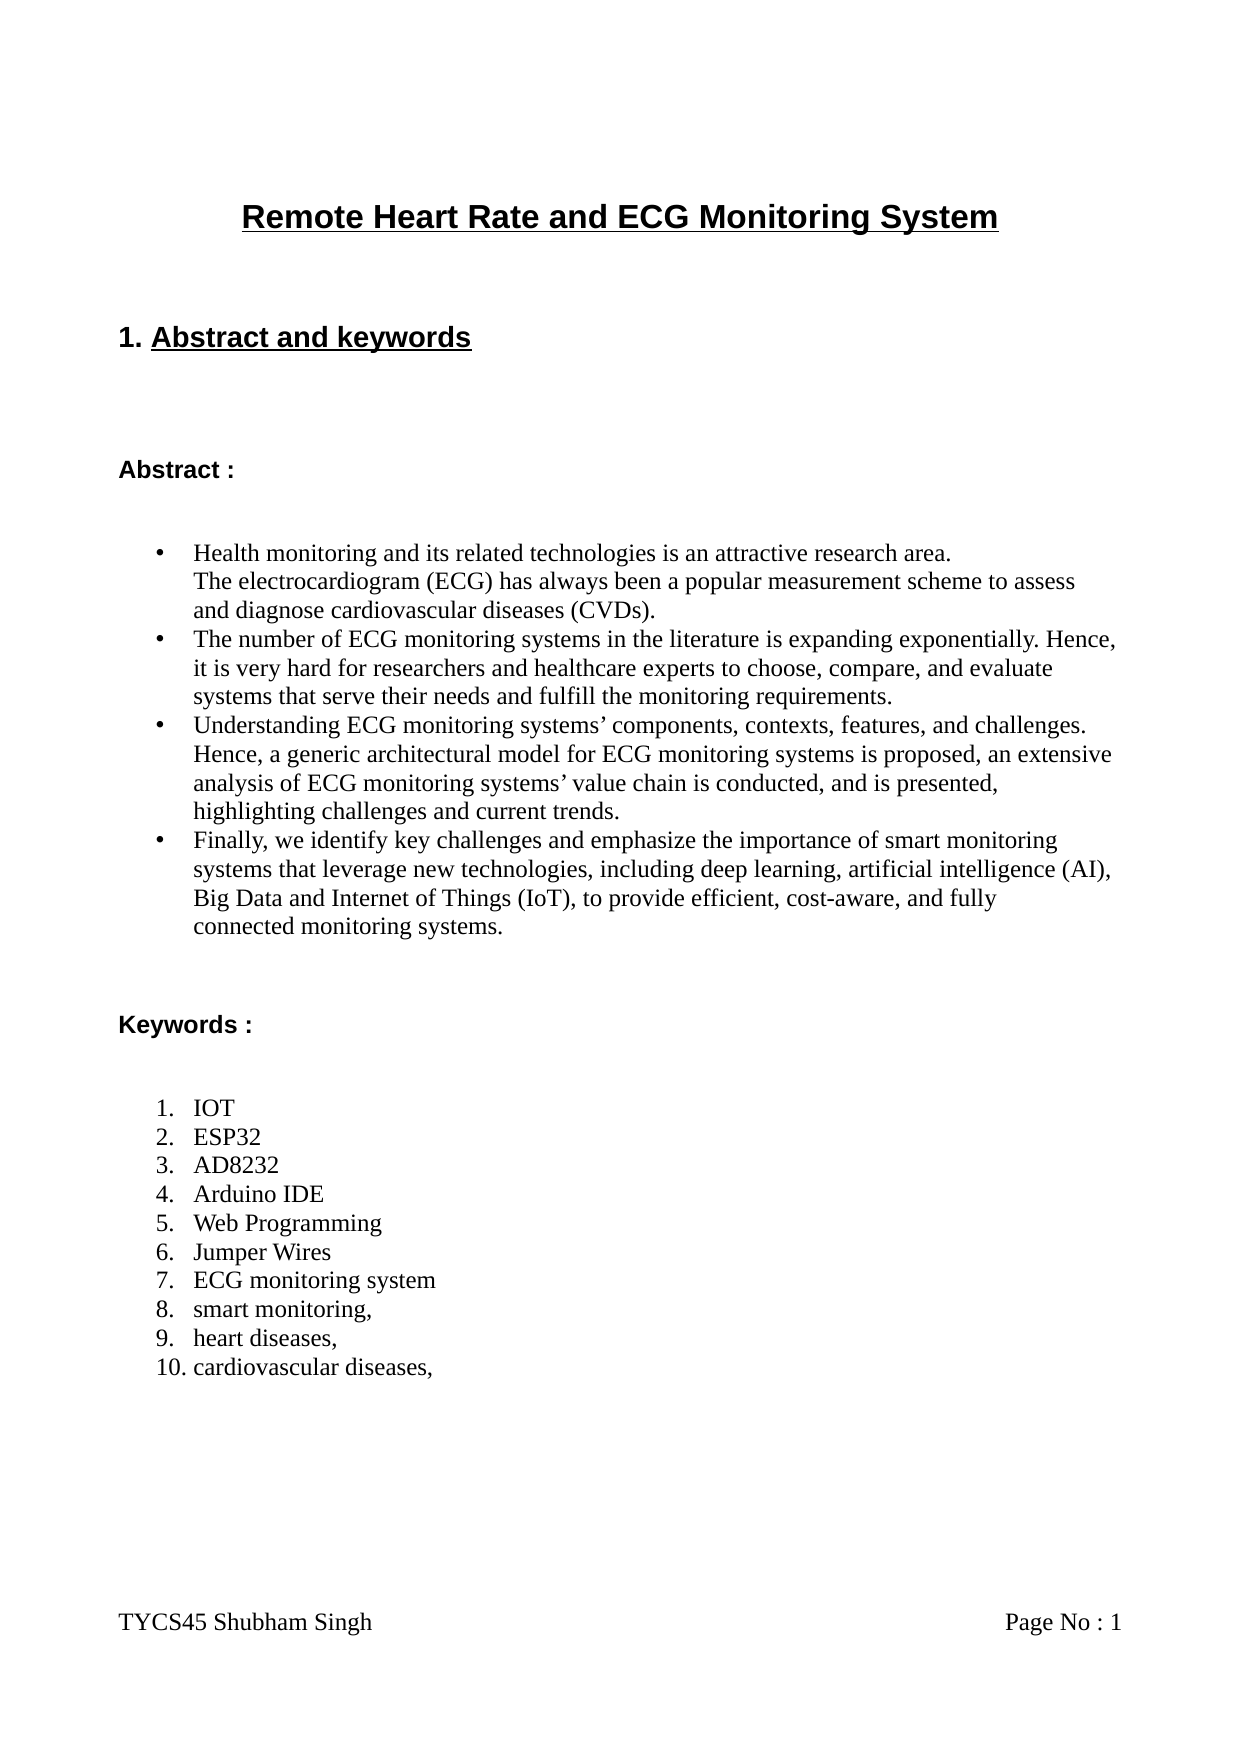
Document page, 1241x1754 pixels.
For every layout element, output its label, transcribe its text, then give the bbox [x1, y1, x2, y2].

list The number of ECG monitoring systems in the literature is expanding exponentially. Hence, it is very hard for researchers and healthcare experts to choose, compare, and evaluate systems that serve their needs and fulfill the monitoring requirements. [156, 624, 1122, 710]
list ESP32 [156, 1122, 1122, 1150]
subtitle Keywords : [118, 1010, 1122, 1039]
list heart diseases, [156, 1323, 1122, 1352]
subtitle Abstract : [118, 455, 1122, 484]
list smart monitoring, [156, 1294, 1122, 1323]
list The electrocardiogram (ECG) has always been a popular measurement scheme to assess [156, 566, 1122, 595]
list connected monitoring systems. [156, 911, 1122, 940]
subtitle 1. Abstract and keywords [118, 320, 1122, 354]
list and diagnose cardiovascular diseases (CVDs). [156, 595, 1122, 624]
list ECG monitoring system [156, 1265, 1122, 1294]
list cardiovascular diseases, [156, 1352, 1122, 1380]
list Arduino IDE [156, 1179, 1122, 1208]
subtitle Remote Heart Rate and ECG Monitoring System [118, 197, 1122, 236]
list Jumper Wires [156, 1237, 1122, 1265]
list AD8232 [156, 1150, 1122, 1179]
list IOT [156, 1093, 1122, 1122]
list Finally, we identify key challenges and emphasize the importance of smart monitoring systems that leverage new technologies, including deep learning, artificial intelligence (AI), Big Data and Internet of Things (IoT), to provide efficient, cost-aware, and fully [156, 825, 1122, 911]
list Web Programming [156, 1208, 1122, 1237]
list Understanding ECG monitoring systems’ components, contexts, features, and challenges. Hence, a generic architectural model for ECG monitoring systems is proposed, an extensive analysis of ECG monitoring systems’ value chain is conducted, and is presented, highlighting challenges and current trends. [156, 710, 1122, 825]
list Health monitoring and its related technologies is an attractive research area. [156, 538, 1122, 566]
